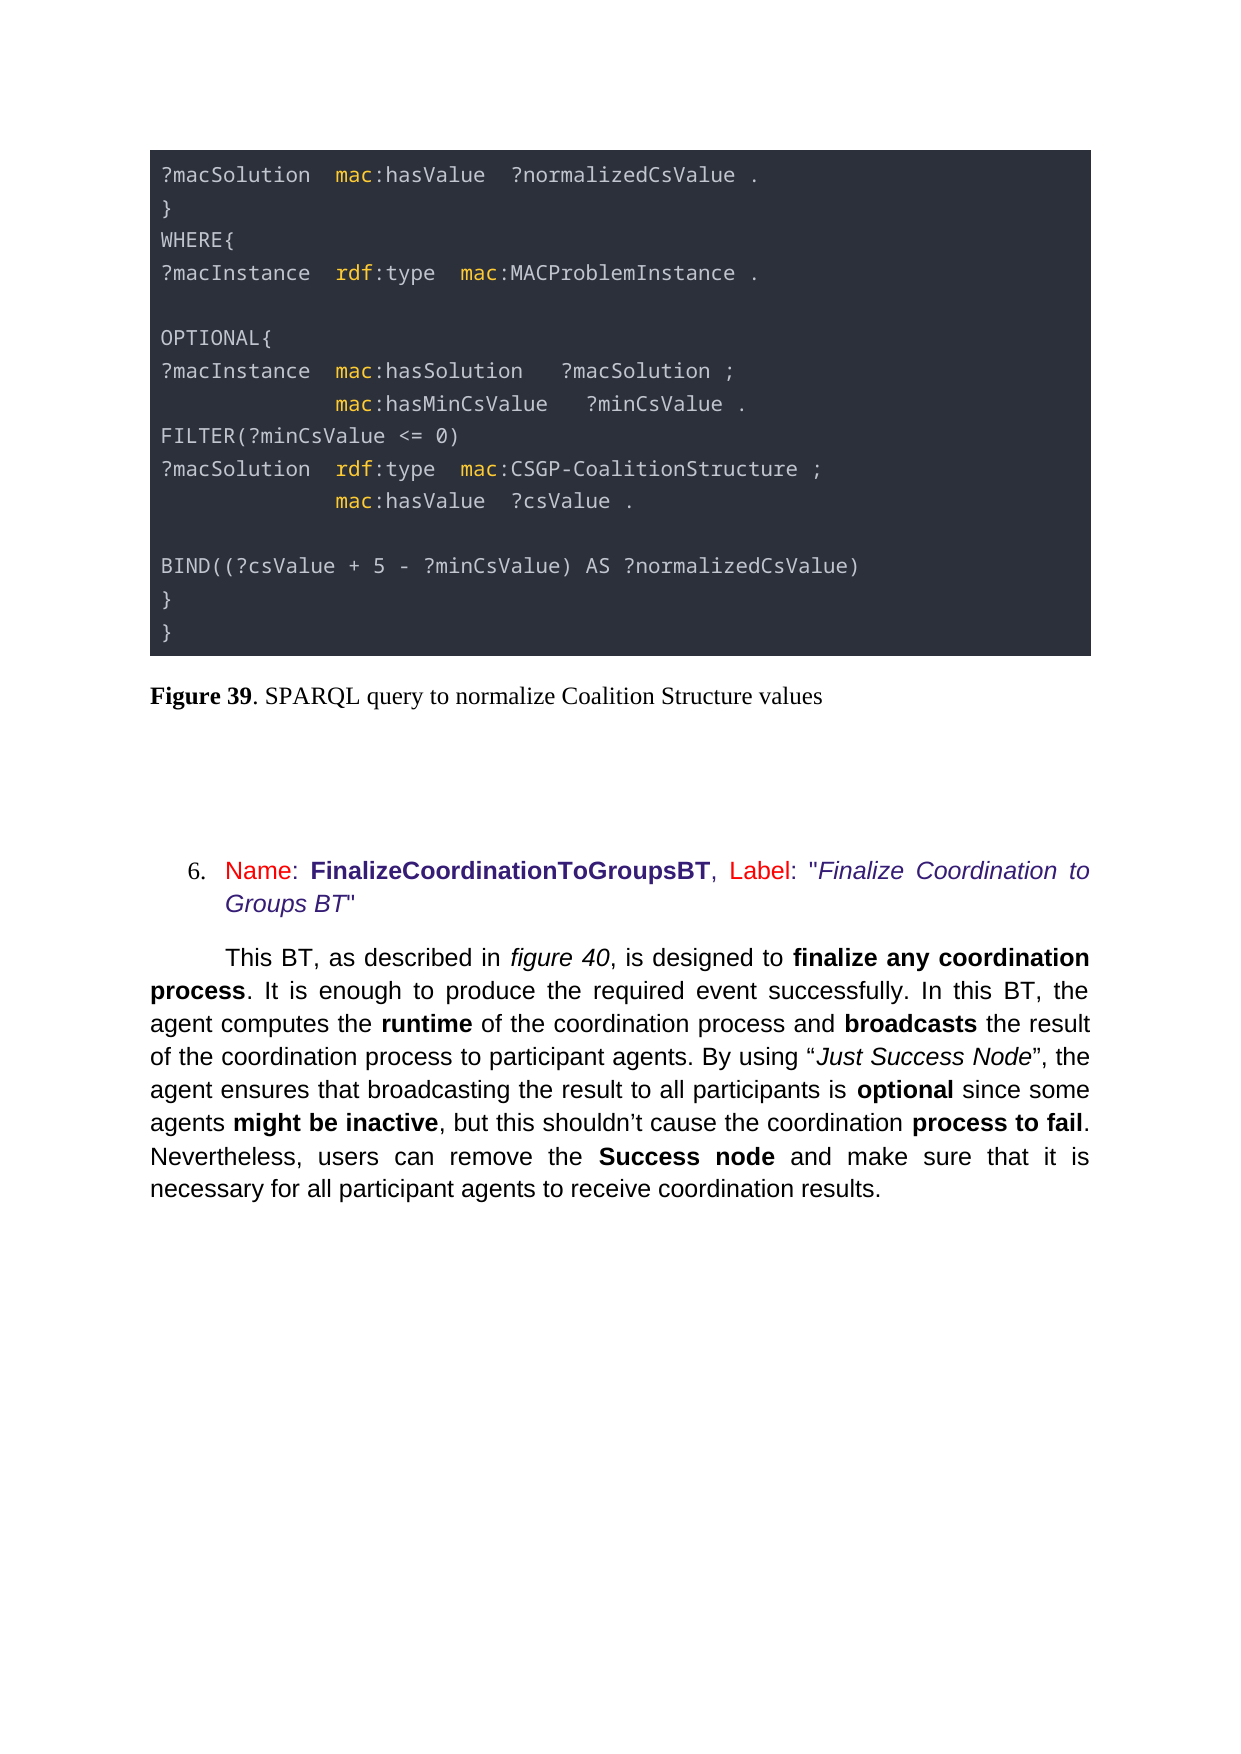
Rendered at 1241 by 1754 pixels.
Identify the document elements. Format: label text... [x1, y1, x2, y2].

text This BT, as described in figure 40, is designed to finalize any coordination process. It is enough to produce the required event successfully. In this BT, the agent computes the runtime of the coordination process and broadcasts the result of the coordination process to participant agents. By using “Just Success Node”, the agent ensures that broadcasting the result to all participants is optional since some agents might be inactive, but this shouldn’t cause the coordination process to fail. Nevertheless, users can remove the Success node and make sure that it is necessary for all participant agents to receive coordination results. [150, 943, 1090, 1203]
text Figure 39. SPARQL query to normalize Coalition Structure values [150, 681, 1090, 709]
list Name: FinalizeCoordinationToGroupsBT, Label: "Finalize Coordination to Groups BT" [187, 856, 1090, 918]
table_header ?macSolution mac:hasValue ?normalizedCsValue . } WHERE{ ?macInstance rdf:type mac:MACProblemInstance . OPTIONAL{ ?macInstance mac:hasSolution ?macSolution ; mac:hasMinCsValue ?minCsValue . FILTER(?minCsValue <= 0) ?macSolution rdf:type mac:CSGP-CoalitionStructure ; mac:hasValue ?csValue . BIND((?csValue + 5 - ?minCsValue) AS ?normalizedCsValue) } } [150, 150, 1091, 656]
